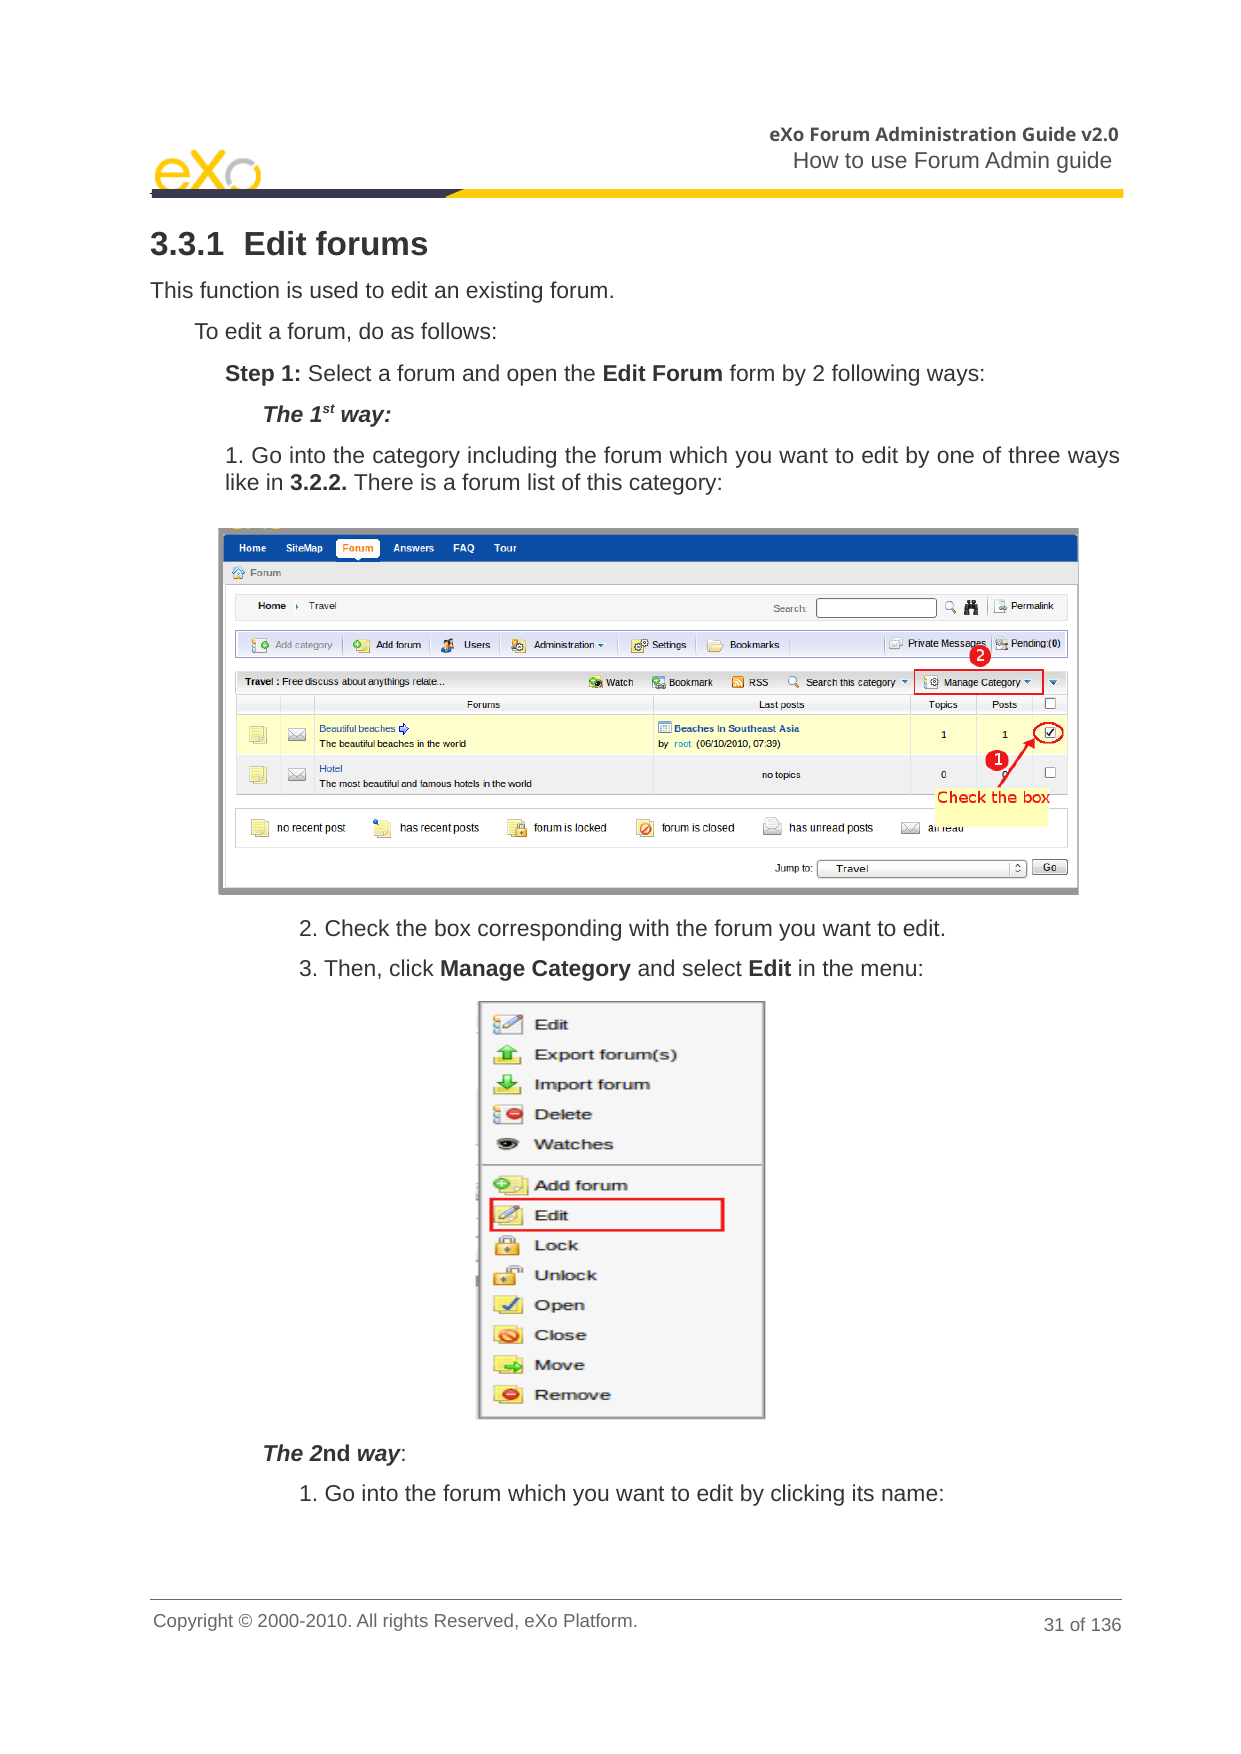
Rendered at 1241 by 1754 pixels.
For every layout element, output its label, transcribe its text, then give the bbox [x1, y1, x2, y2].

list The 2nd way: [225, 994, 1122, 1466]
list The 1st way: [225, 401, 1122, 427]
text To edit a forum, do as follows: [150, 318, 1122, 345]
list 2. Check the box corresponding with the forum you want to edit. [261, 503, 1122, 941]
list Step 1: Select a forum and open the Edit Forum form by 2 following ways: [187, 360, 1122, 386]
subtitle Edit forums [150, 223, 1122, 262]
picture [218, 528, 1079, 895]
list 1. Go into the forum which you want to edit by clicking its name: [261, 1479, 1122, 1506]
picture [475, 1001, 766, 1420]
text This function is used to edit an existing forum. [150, 277, 1122, 303]
list 3. Then, click Manage Category and select Edit in the menu: [261, 954, 1122, 981]
picture [151, 149, 1124, 198]
list 1. Go into the category including the forum which you want to edit by one of three ways like in 3.2.2. There is a forum list of this category: [187, 442, 1122, 495]
